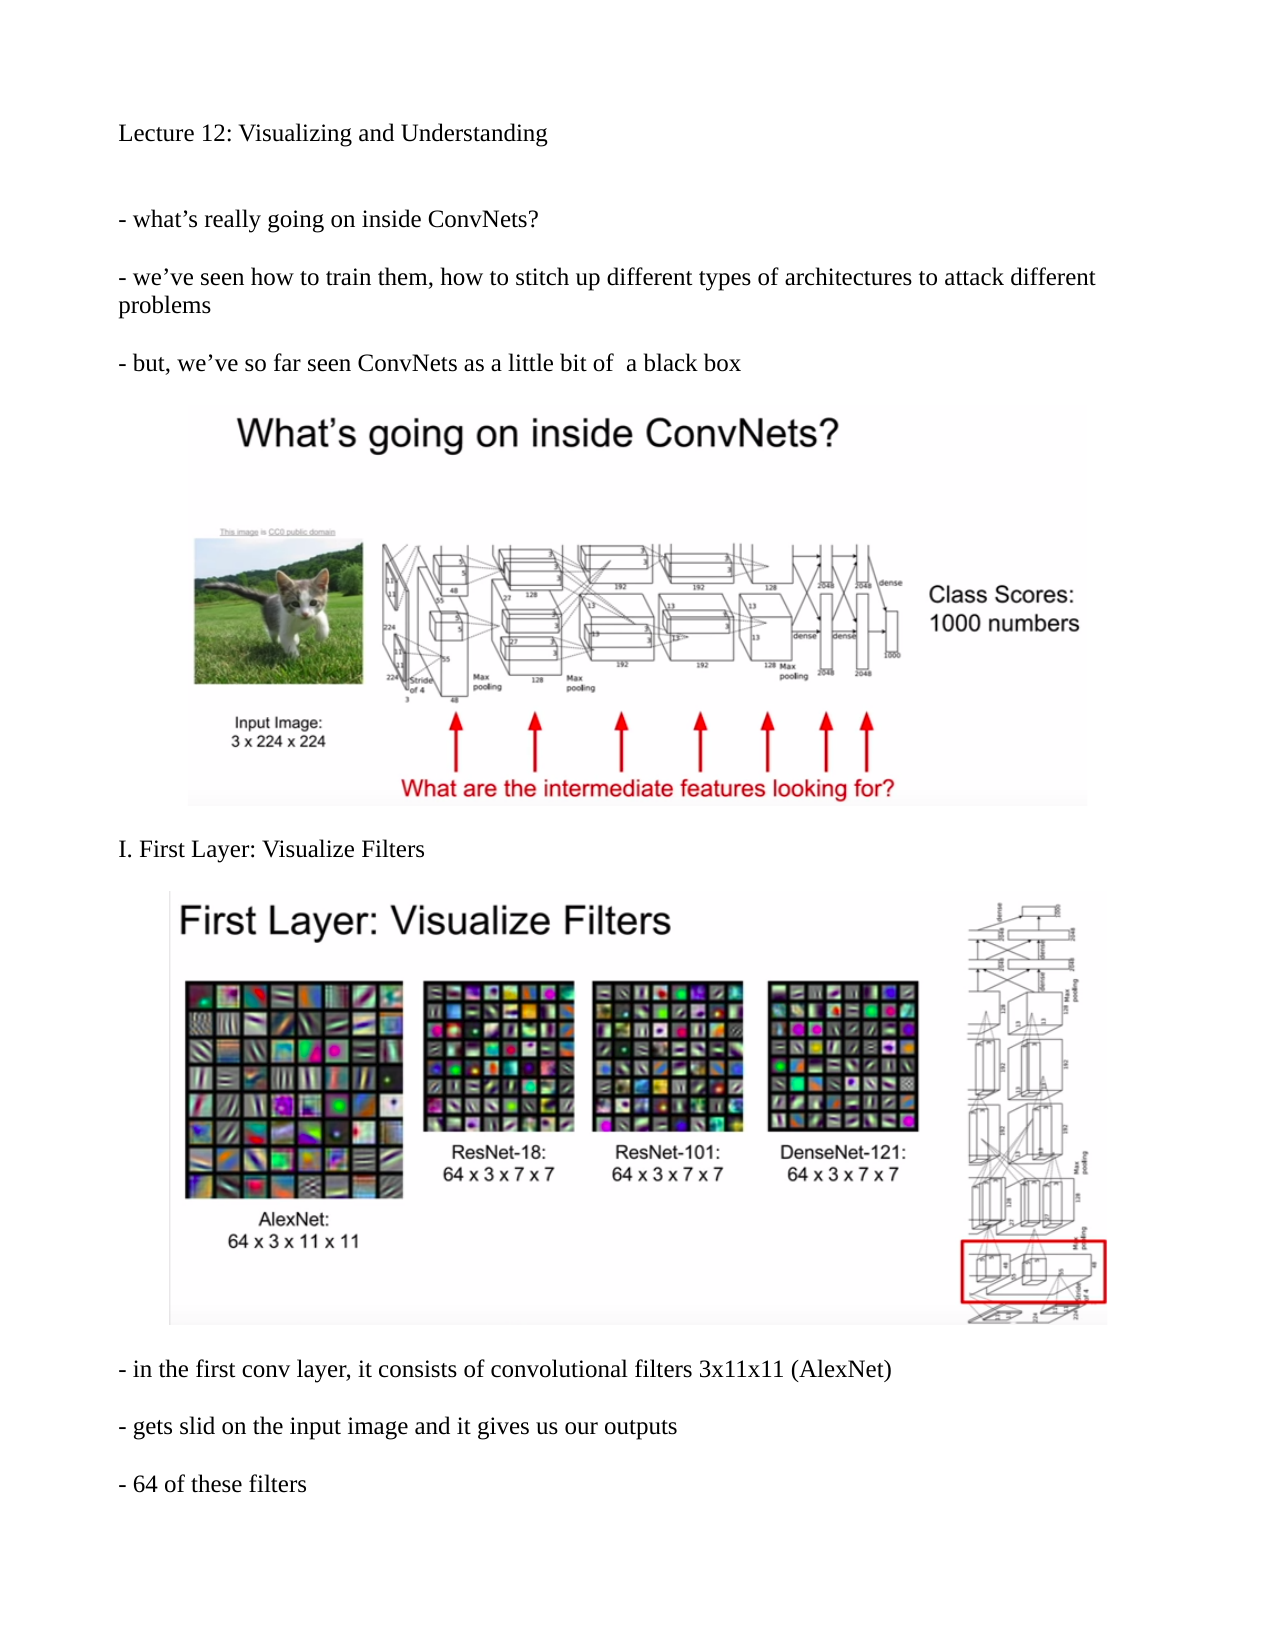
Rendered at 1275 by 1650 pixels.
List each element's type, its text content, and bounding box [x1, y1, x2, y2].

text - what’s really going on inside ConvNets? [118, 204, 1157, 233]
text - in the first conv layer, it consists of convolutional filters 3x11x11 (AlexNet) [118, 1354, 1157, 1382]
picture [187, 405, 1088, 806]
text Lecture 12: Visualizing and Understanding [118, 118, 1157, 147]
text - gets slid on the input image and it gives us our outputs [118, 1411, 1157, 1440]
text - but, we’ve so far seen ConvNets as a little bit of a black box [118, 348, 1157, 377]
text - 64 of these filters [118, 1469, 1157, 1497]
text I. First Layer: Visualize Filters [118, 834, 1157, 863]
picture [167, 891, 1108, 1325]
text - we’ve seen how to train them, how to stitch up different types of architectures to attack different problems [118, 262, 1157, 319]
